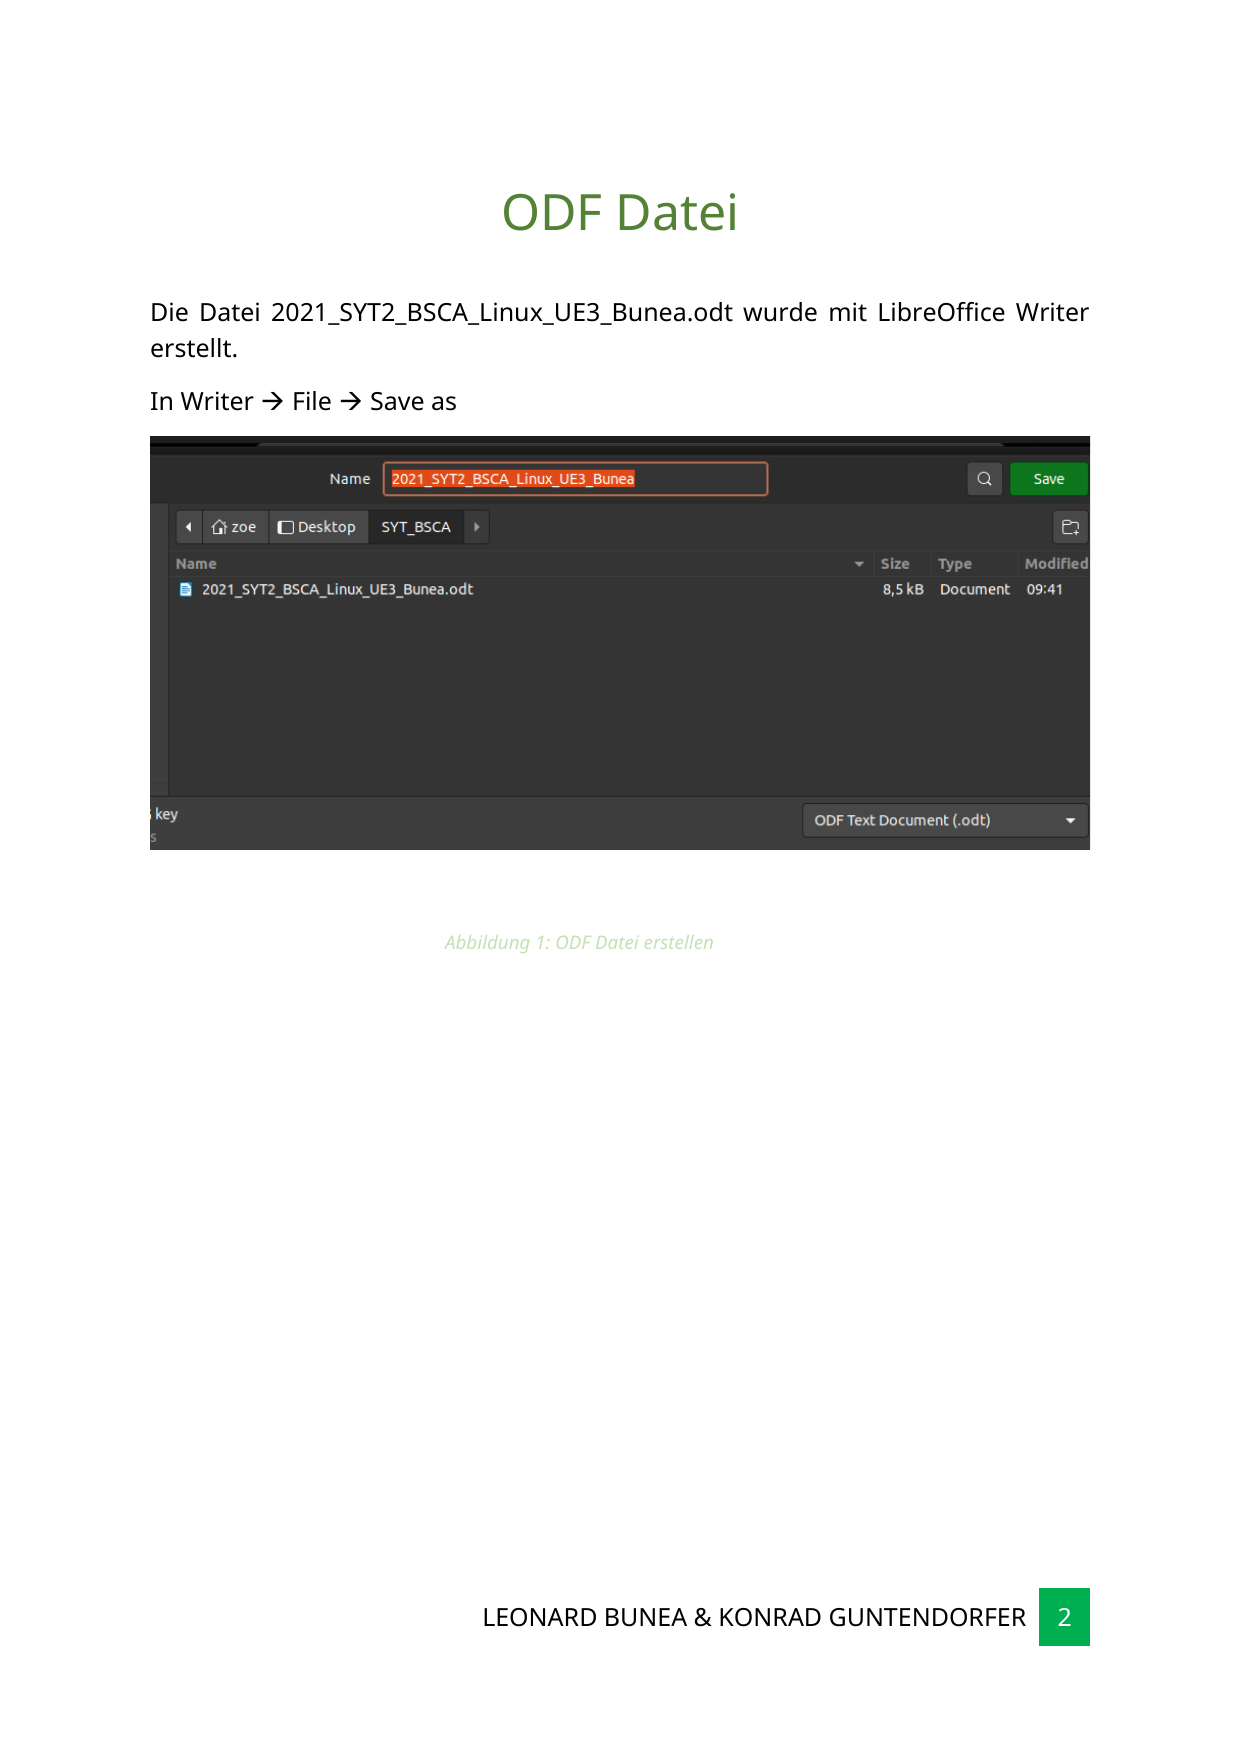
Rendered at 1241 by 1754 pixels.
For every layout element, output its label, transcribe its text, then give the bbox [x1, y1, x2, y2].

text Die Datei 2021_SYT2_BSCA_Linux_UE3_Bunea.odt wurde mit LibreOffice Writer erstellt. [150, 295, 1090, 365]
text Abbildung 1: ODF Datei erstellen [371, 929, 1090, 954]
text In Writer  File  Save as [150, 383, 1090, 417]
subtitle ODF Datei [150, 177, 1090, 245]
